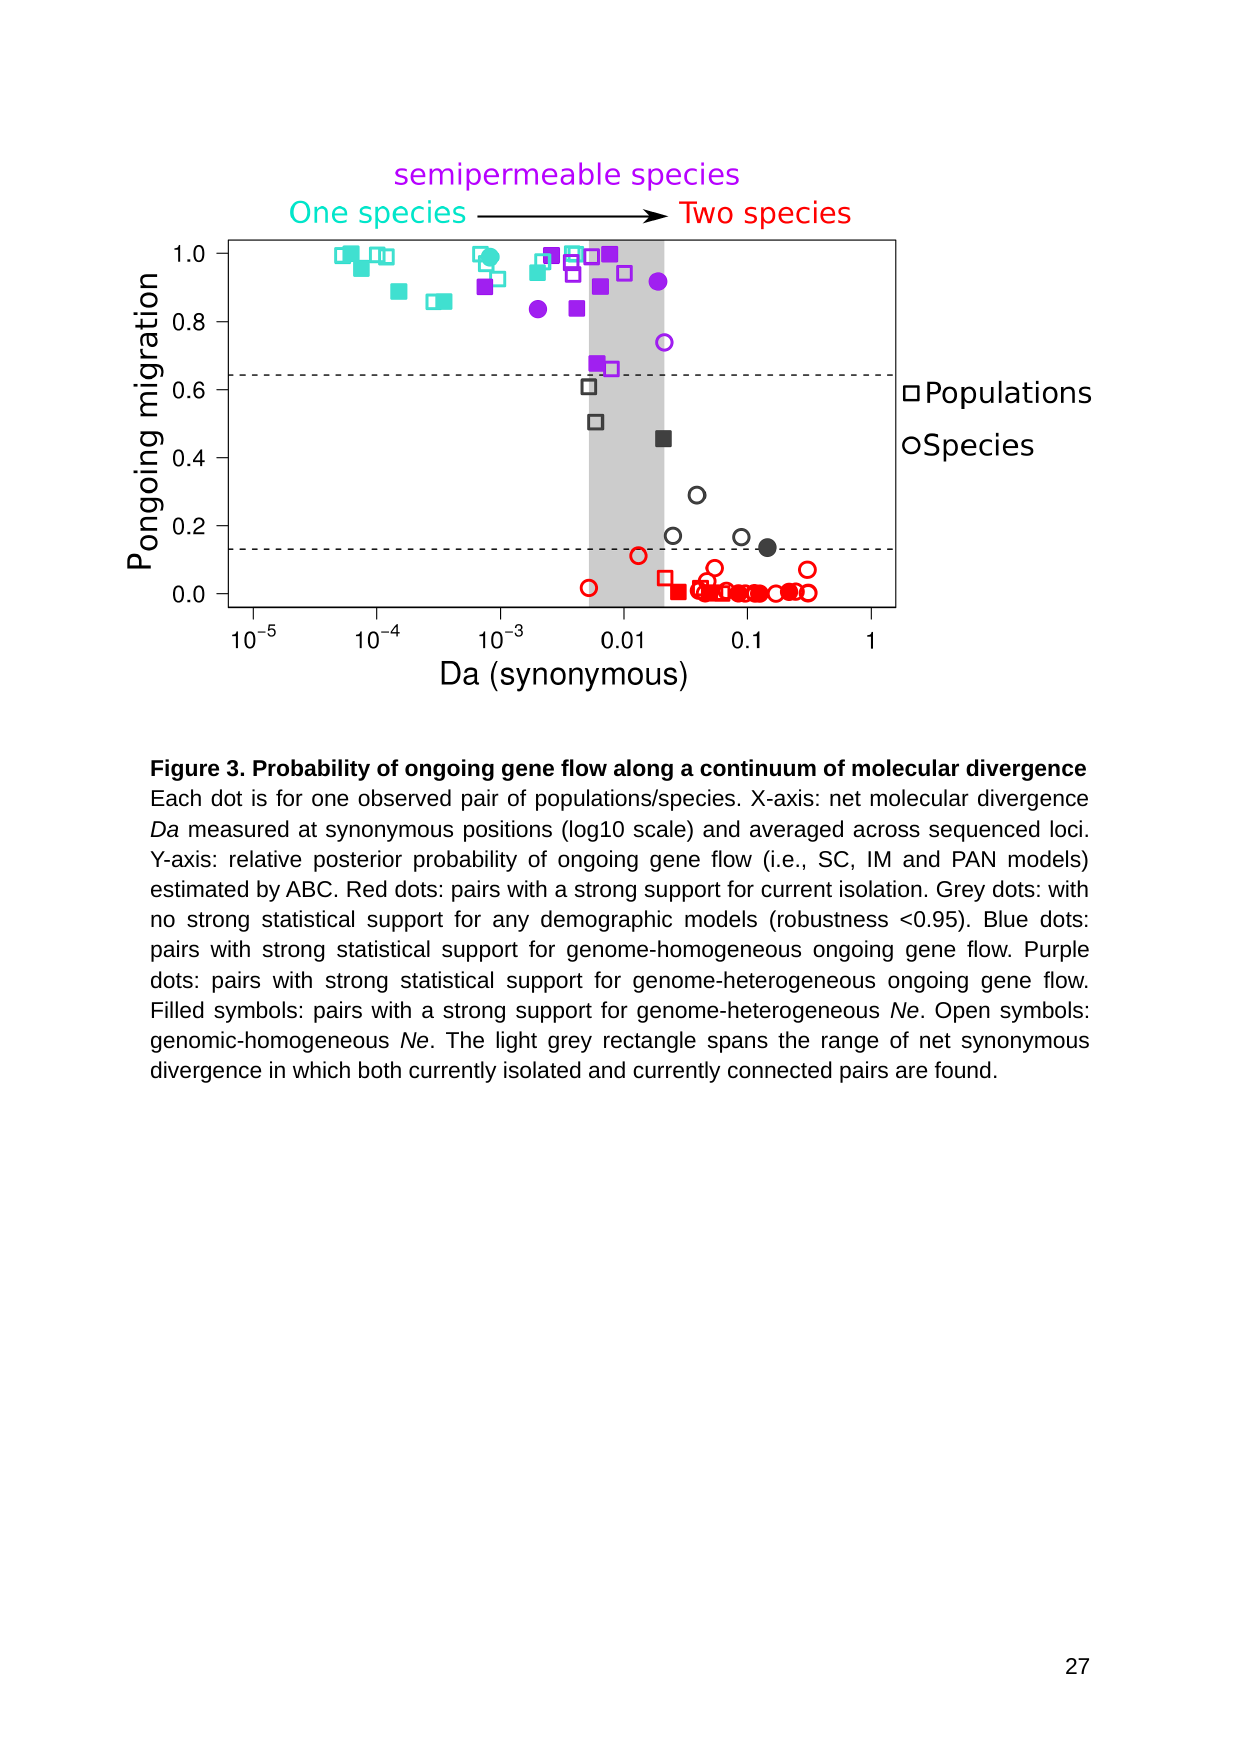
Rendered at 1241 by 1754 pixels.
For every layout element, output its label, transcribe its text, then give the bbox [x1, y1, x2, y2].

picture [86, 150, 1119, 722]
text Each dot is for one observed pair of populations/species. X-axis: net molecular divergence Da measured at synonymous positions (log10 scale) and averaged across sequenced loci. Y-axis: relative posterior probability of ongoing gene flow (i.e., SC, IM and PAN models) estimated by ABC. Red dots: pairs with a strong support for current isolation. Grey dots: with no strong statistical support for any demographic models (robustness <0.95). Blue dots: pairs with strong statistical support for genome-homogeneous ongoing gene flow. Purple dots: pairs with strong statistical support for genome-heterogeneous ongoing gene flow. Filled symbols: pairs with a strong support for genome-heterogeneous Ne. Open symbols: genomic-homogeneous Ne. The light grey rectangle spans the range of net synonymous divergence in which both currently isolated and currently connected pairs are found. [150, 785, 1090, 1084]
text Figure 3. Probability of ongoing gene flow along a continuum of molecular divergence [150, 755, 1090, 782]
